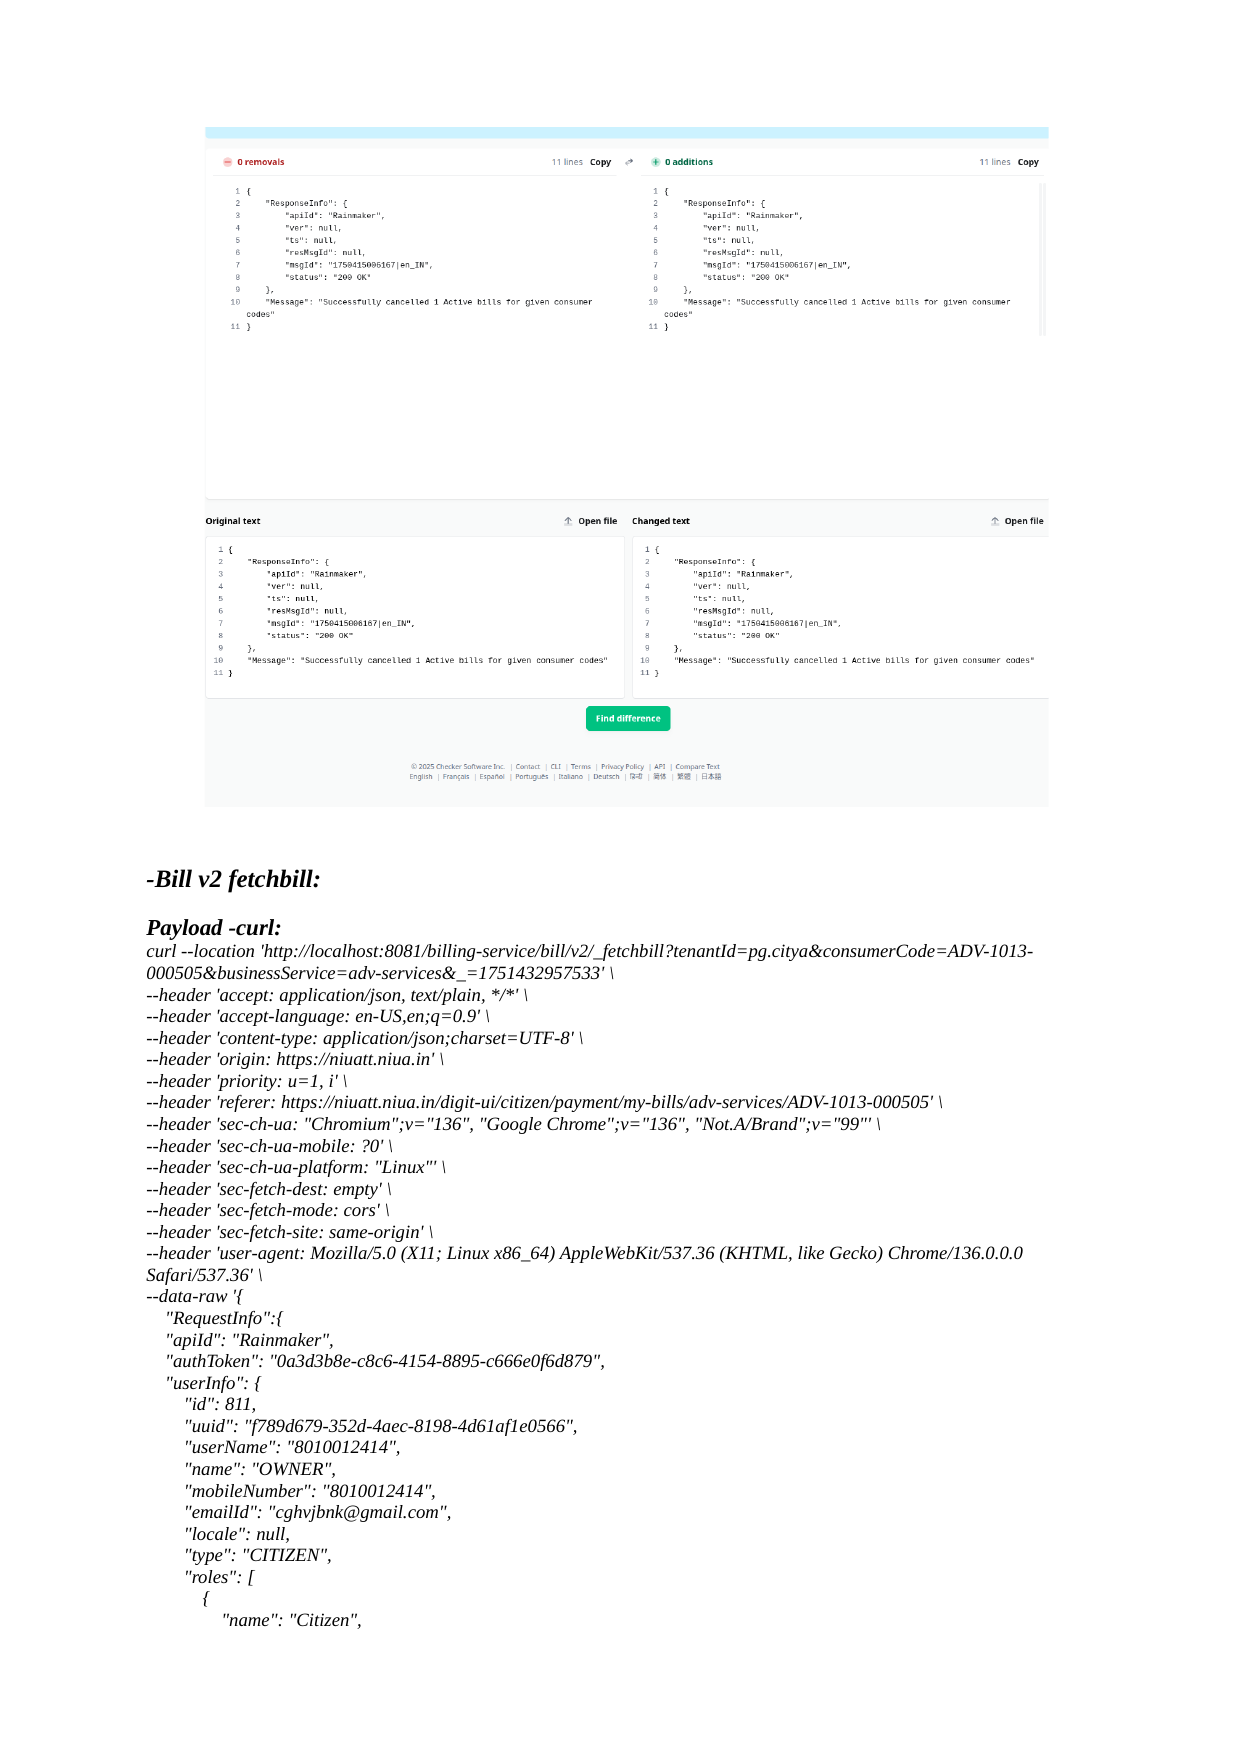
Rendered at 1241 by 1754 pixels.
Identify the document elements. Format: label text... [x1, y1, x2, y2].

text --header 'sec-fetch-mode: cors' \ [146, 1199, 1122, 1221]
text "authToken": "0a3d3b8e-c8c6-4154-8895-c666e0f6d879", [146, 1350, 1122, 1372]
text Payload -curl: [146, 914, 1122, 940]
text "roles": [ [146, 1566, 1122, 1587]
text --header 'sec-fetch-site: same-origin' \ [146, 1221, 1122, 1242]
text "userName": "8010012414", [146, 1436, 1122, 1458]
text -Bill v2 fetchbill: [146, 864, 1122, 892]
text "emailId": "cghvjbnk@gmail.com", [146, 1501, 1122, 1523]
text "type": "CITIZEN", [146, 1544, 1122, 1566]
text --header 'sec-ch-ua-platform: "Linux"' \ [146, 1156, 1122, 1178]
text --header 'sec-ch-ua-mobile: ?0' \ [146, 1134, 1122, 1156]
text --header 'priority: u=1, i' \ [146, 1070, 1122, 1091]
text --data-raw '{ [146, 1285, 1122, 1307]
text --header 'sec-ch-ua: "Chromium";v="136", "Google Chrome";v="136", "Not.A/Brand";v="99"' \ [146, 1113, 1122, 1134]
text "RequestInfo":{ [146, 1307, 1122, 1328]
text "id": 811, [146, 1393, 1122, 1415]
text --header 'content-type: application/json;charset=UTF-8' \ [146, 1027, 1122, 1048]
text "locale": null, [146, 1523, 1122, 1544]
text --header 'sec-fetch-dest: empty' \ [146, 1178, 1122, 1199]
text "userInfo": { [146, 1372, 1122, 1393]
text curl --location 'http://localhost:8081/billing-service/bill/v2/_fetchbill?tenantId=pg.citya&consumerCode=ADV-1013-000505&businessService=adv-services&_=1751432957533' \ [146, 940, 1122, 983]
text "mobileNumber": "8010012414", [146, 1479, 1122, 1501]
text --header 'user-agent: Mozilla/5.0 (X11; Linux x86_64) AppleWebKit/537.36 (KHTML, like Gecko) Chrome/136.0.0.0 Safari/537.36' \ [146, 1242, 1122, 1285]
text "apiId": "Rainmaker", [146, 1328, 1122, 1350]
text "name": "OWNER", [146, 1458, 1122, 1479]
text --header 'accept-language: en-US,en;q=0.9' \ [146, 1005, 1122, 1027]
text --header 'referer: https://niuatt.niua.in/digit-ui/citizen/payment/my-bills/adv-services/ADV-1013-000505' \ [146, 1091, 1122, 1113]
text { [146, 1587, 1122, 1609]
text --header 'origin: https://niuatt.niua.in' \ [146, 1048, 1122, 1070]
picture [204, 127, 1049, 807]
text --header 'accept: application/json, text/plain, */*' \ [146, 983, 1122, 1005]
text "name": "Citizen", [146, 1609, 1122, 1630]
text "uuid": "f789d679-352d-4aec-8198-4d61af1e0566", [146, 1415, 1122, 1436]
